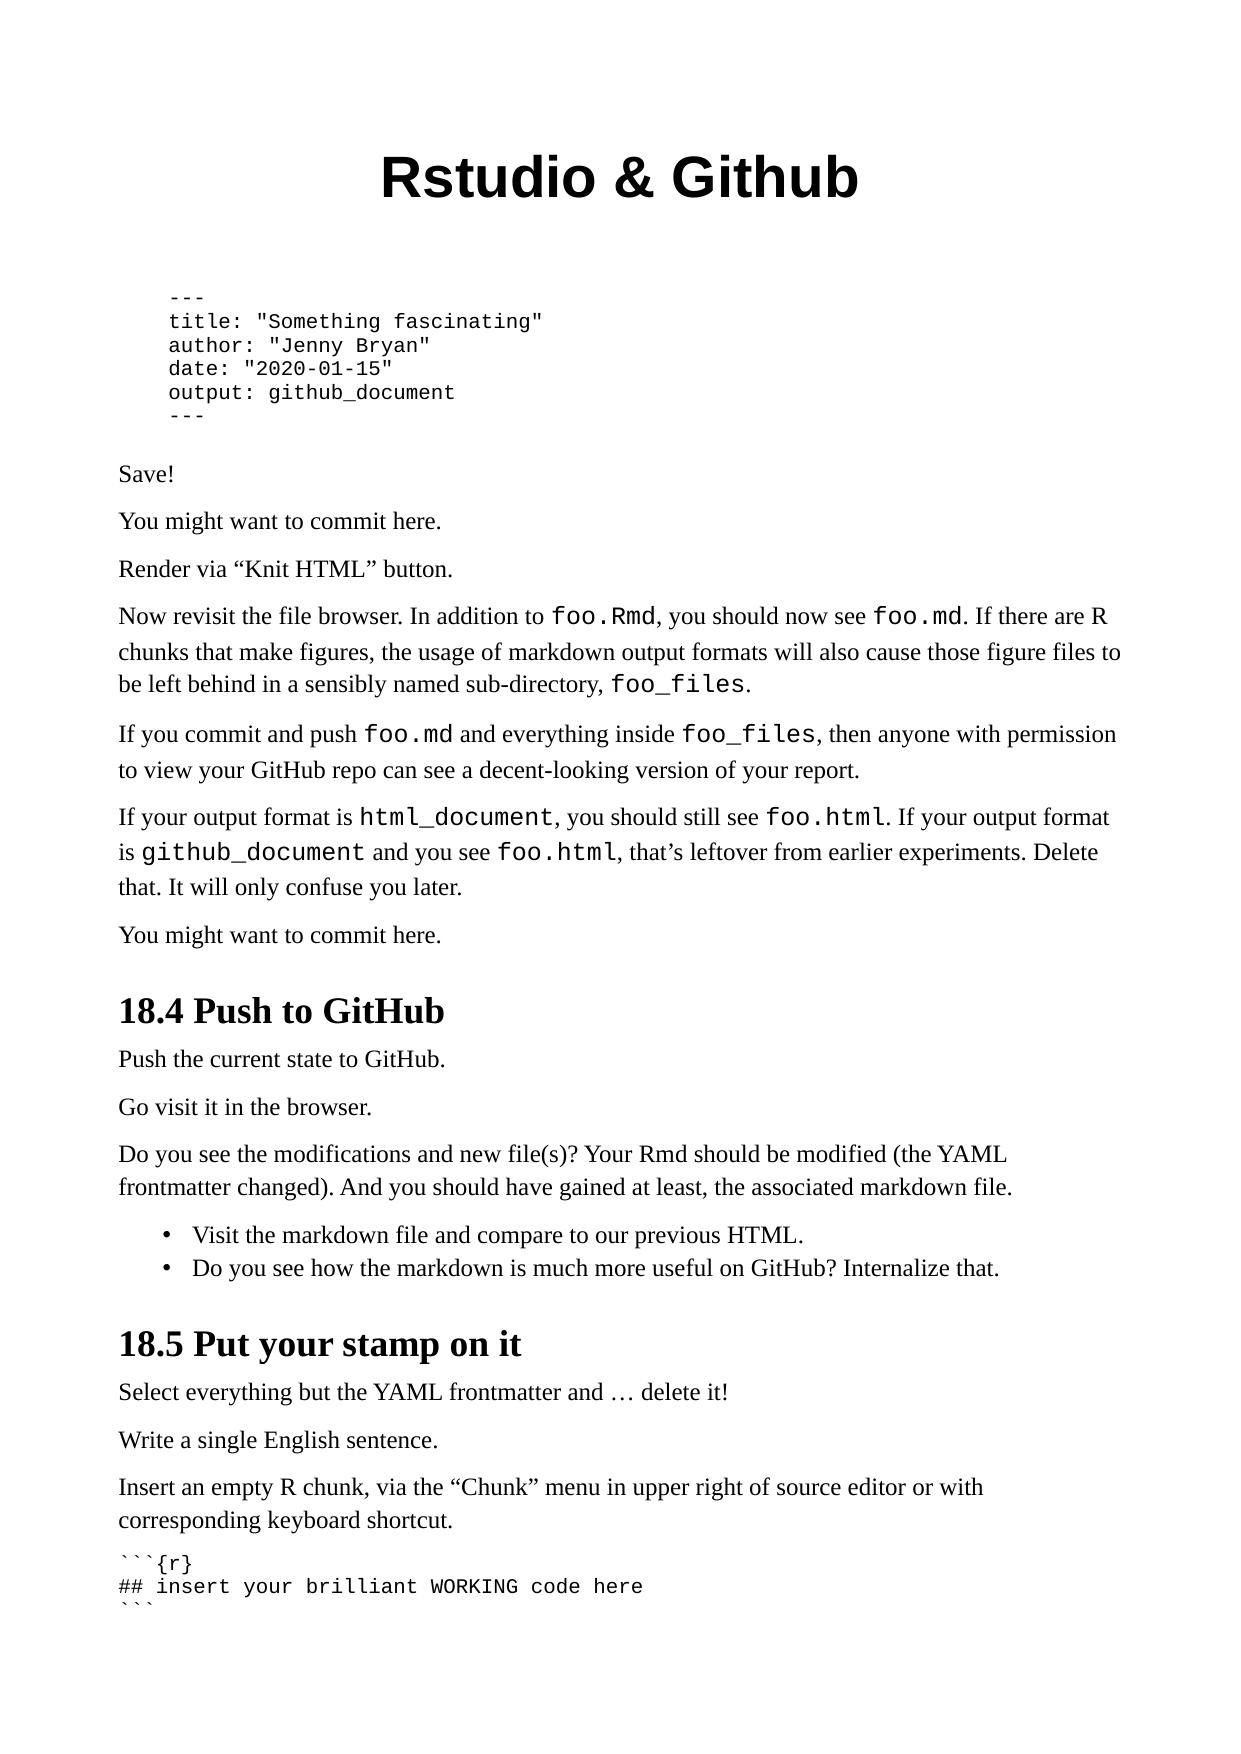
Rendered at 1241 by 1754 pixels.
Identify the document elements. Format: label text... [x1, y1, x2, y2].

text Now revisit the file browser. In addition to foo.Rmd, you should now see foo.md. If there are R chunks that make figures, the usage of markdown output formats will also cause those figure files to be left behind in a sensibly named sub-directory, foo_files. [118, 601, 1122, 700]
text output: github_document [118, 382, 1122, 406]
subtitle 18.5 Put your stamp on it [118, 1321, 1122, 1364]
text ## insert your brilliant WORKING code here [118, 1577, 1122, 1600]
text If your output format is html_document, you should still see foo.html. If your output format is github_document and you see foo.html, that’s leftover from earlier experiments. Delete that. It will only confuse you later. [118, 802, 1122, 901]
text --- [118, 287, 1122, 311]
text ``` [118, 1600, 1122, 1624]
text --- [118, 406, 1122, 429]
text Do you see the modifications and new file(s)? Your Rmd should be modified (the YAML frontmatter changed). And you should have gained at least, the associated markdown file. [118, 1139, 1122, 1201]
text If you commit and push foo.md and everything inside foo_files, then anyone with permission to view your GitHub repo can see a decent-looking version of your report. [118, 719, 1122, 783]
text Save! [118, 459, 1122, 487]
text Render via “Knit HTML” button. [118, 554, 1122, 583]
text Write a single English sentence. [118, 1425, 1122, 1453]
text author: "Jenny Bryan" [118, 334, 1122, 358]
text You might want to commit here. [118, 920, 1122, 949]
text date: "2020-01-15" [118, 358, 1122, 382]
text You might want to commit here. [118, 506, 1122, 535]
text title: "Something fascinating" [118, 311, 1122, 334]
list Do you see how the markdown is much more useful on GitHub? Internalize that. [162, 1253, 1122, 1282]
subtitle 18.4 Push to GitHub [118, 988, 1122, 1032]
text ```{r} [118, 1553, 1122, 1577]
text Insert an empty R chunk, via the “Chunk” menu in upper right of source editor or with corresponding keyboard shortcut. [118, 1472, 1122, 1534]
text Push the current state to GitHub. [118, 1044, 1122, 1073]
text Go visit it in the browser. [118, 1092, 1122, 1121]
text Select everything but the YAML frontmatter and … delete it! [118, 1377, 1122, 1406]
list Visit the markdown file and compare to our previous HTML. [162, 1220, 1122, 1249]
